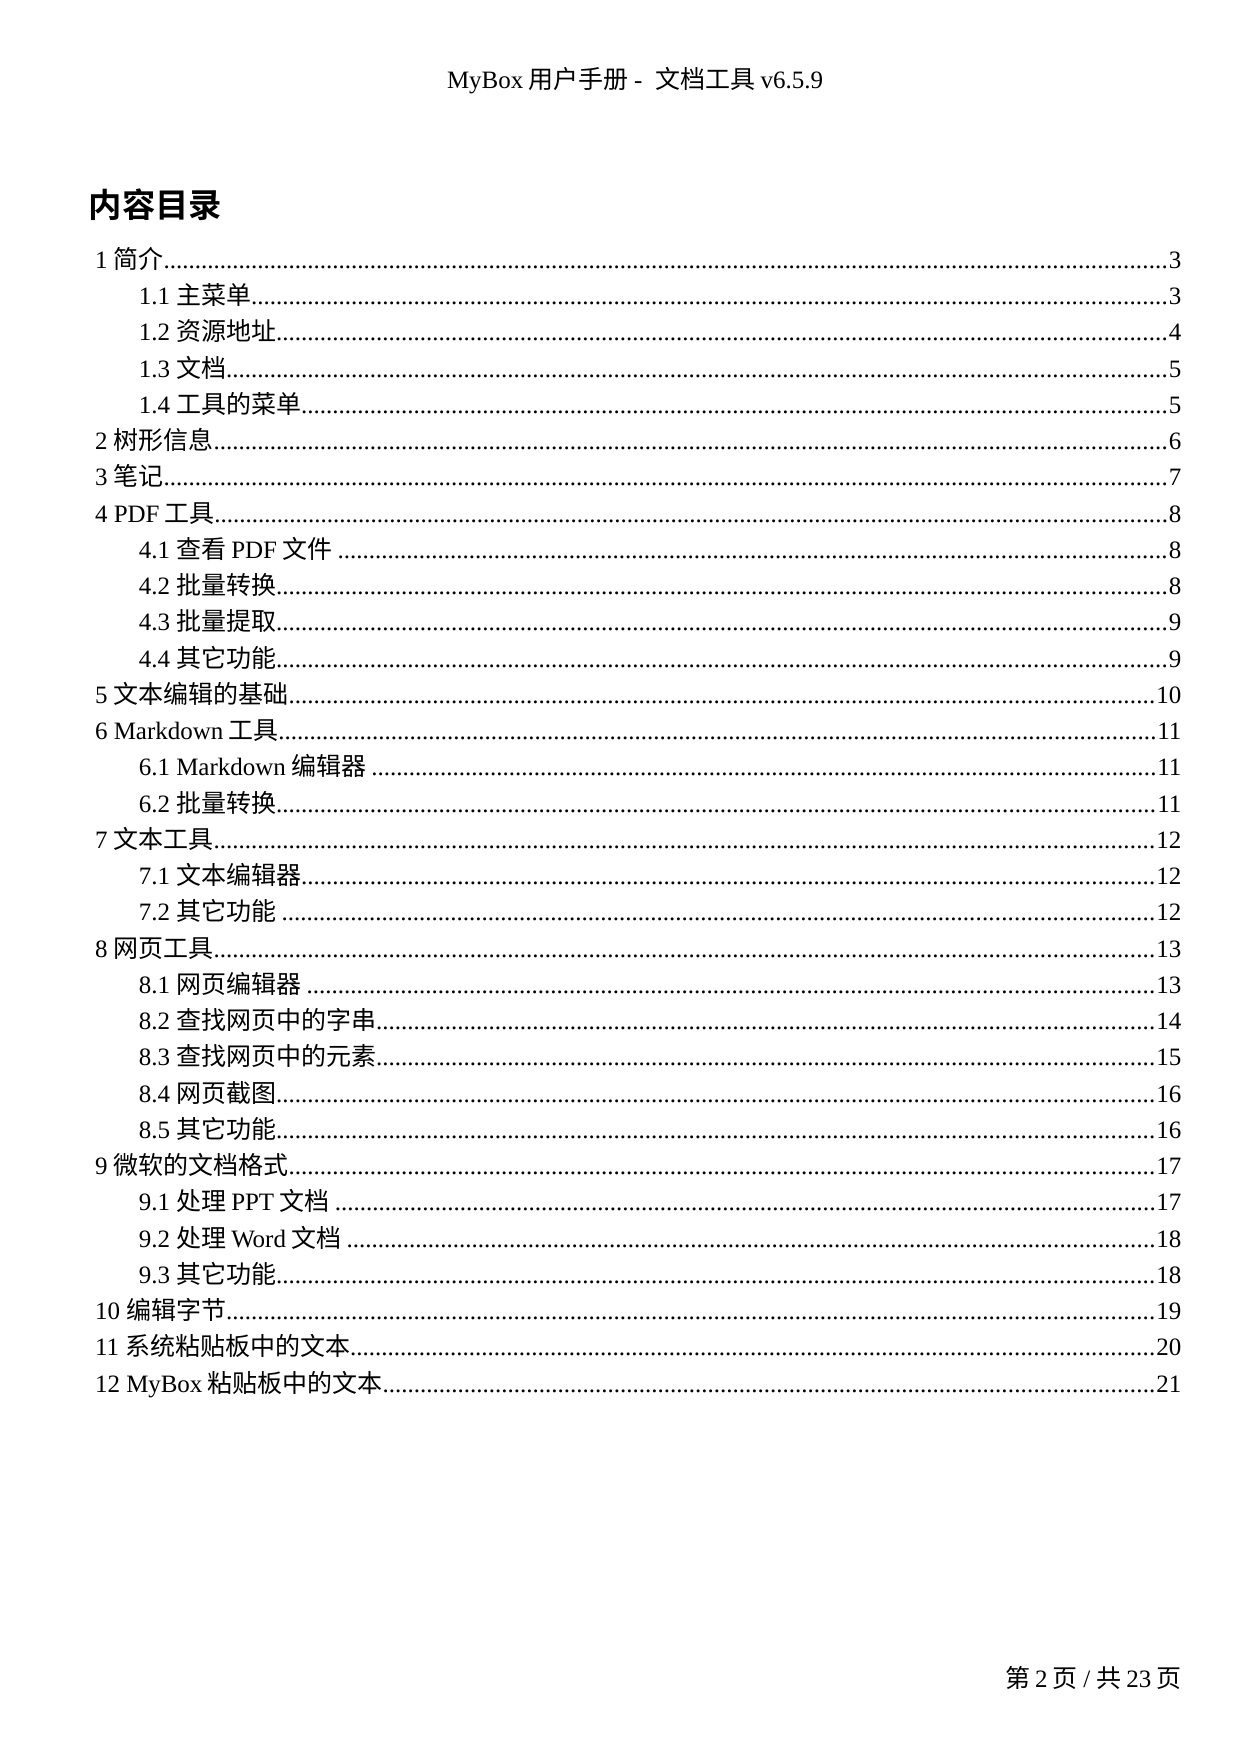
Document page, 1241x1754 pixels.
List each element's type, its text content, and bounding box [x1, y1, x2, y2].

text 4.2 批量转换 8 [132, 566, 1181, 602]
text 6.2 批量转换 11 [132, 783, 1181, 819]
text 8.5 其它功能 16 [132, 1109, 1181, 1146]
text 8.4 网页截图 16 [132, 1073, 1181, 1109]
text 1.2 资源地址 4 [132, 312, 1181, 348]
text 4.4 其它功能 9 [132, 638, 1181, 674]
text 8 网页工具 13 [88, 928, 1181, 964]
text 8.2 查找网页中的字串 14 [132, 1001, 1181, 1037]
text 9.2 处理Word文档 18 [132, 1218, 1181, 1254]
text 8.3 查找网页中的元素 15 [132, 1037, 1181, 1073]
text 3 笔记 7 [88, 457, 1181, 493]
text 2 树形信息 6 [88, 421, 1181, 457]
text 4.3 批量提取 9 [132, 602, 1181, 638]
text 9.3 其它功能 18 [132, 1254, 1181, 1291]
text 9 微软的文档格式 17 [88, 1146, 1181, 1182]
subtitle 内容目录 [88, 178, 1181, 227]
text 12 MyBox粘贴板中的文本 21 [88, 1363, 1181, 1399]
text 9.1 处理PPT文档 17 [132, 1182, 1181, 1218]
text 7.2 其它功能 12 [132, 892, 1181, 928]
text 11 系统粘贴板中的文本 20 [88, 1327, 1181, 1363]
text 10 编辑字节 19 [88, 1291, 1181, 1327]
text 1.3 文档 5 [132, 348, 1181, 384]
text 1.1 主菜单 3 [132, 276, 1181, 312]
text 8.1 网页编辑器 13 [132, 964, 1181, 1001]
text 7.1 文本编辑器 12 [132, 856, 1181, 892]
text 1.4 工具的菜单 5 [132, 384, 1181, 421]
text 4.1 查看PDF文件 8 [132, 529, 1181, 566]
text 1 简介 3 [88, 239, 1181, 276]
text 4 PDF工具 8 [88, 493, 1181, 529]
text 6 Markdown工具 11 [88, 711, 1181, 747]
text 6.1 Markdown编辑器 11 [132, 747, 1181, 783]
text 5 文本编辑的基础 10 [88, 674, 1181, 711]
text 7 文本工具 12 [88, 819, 1181, 856]
